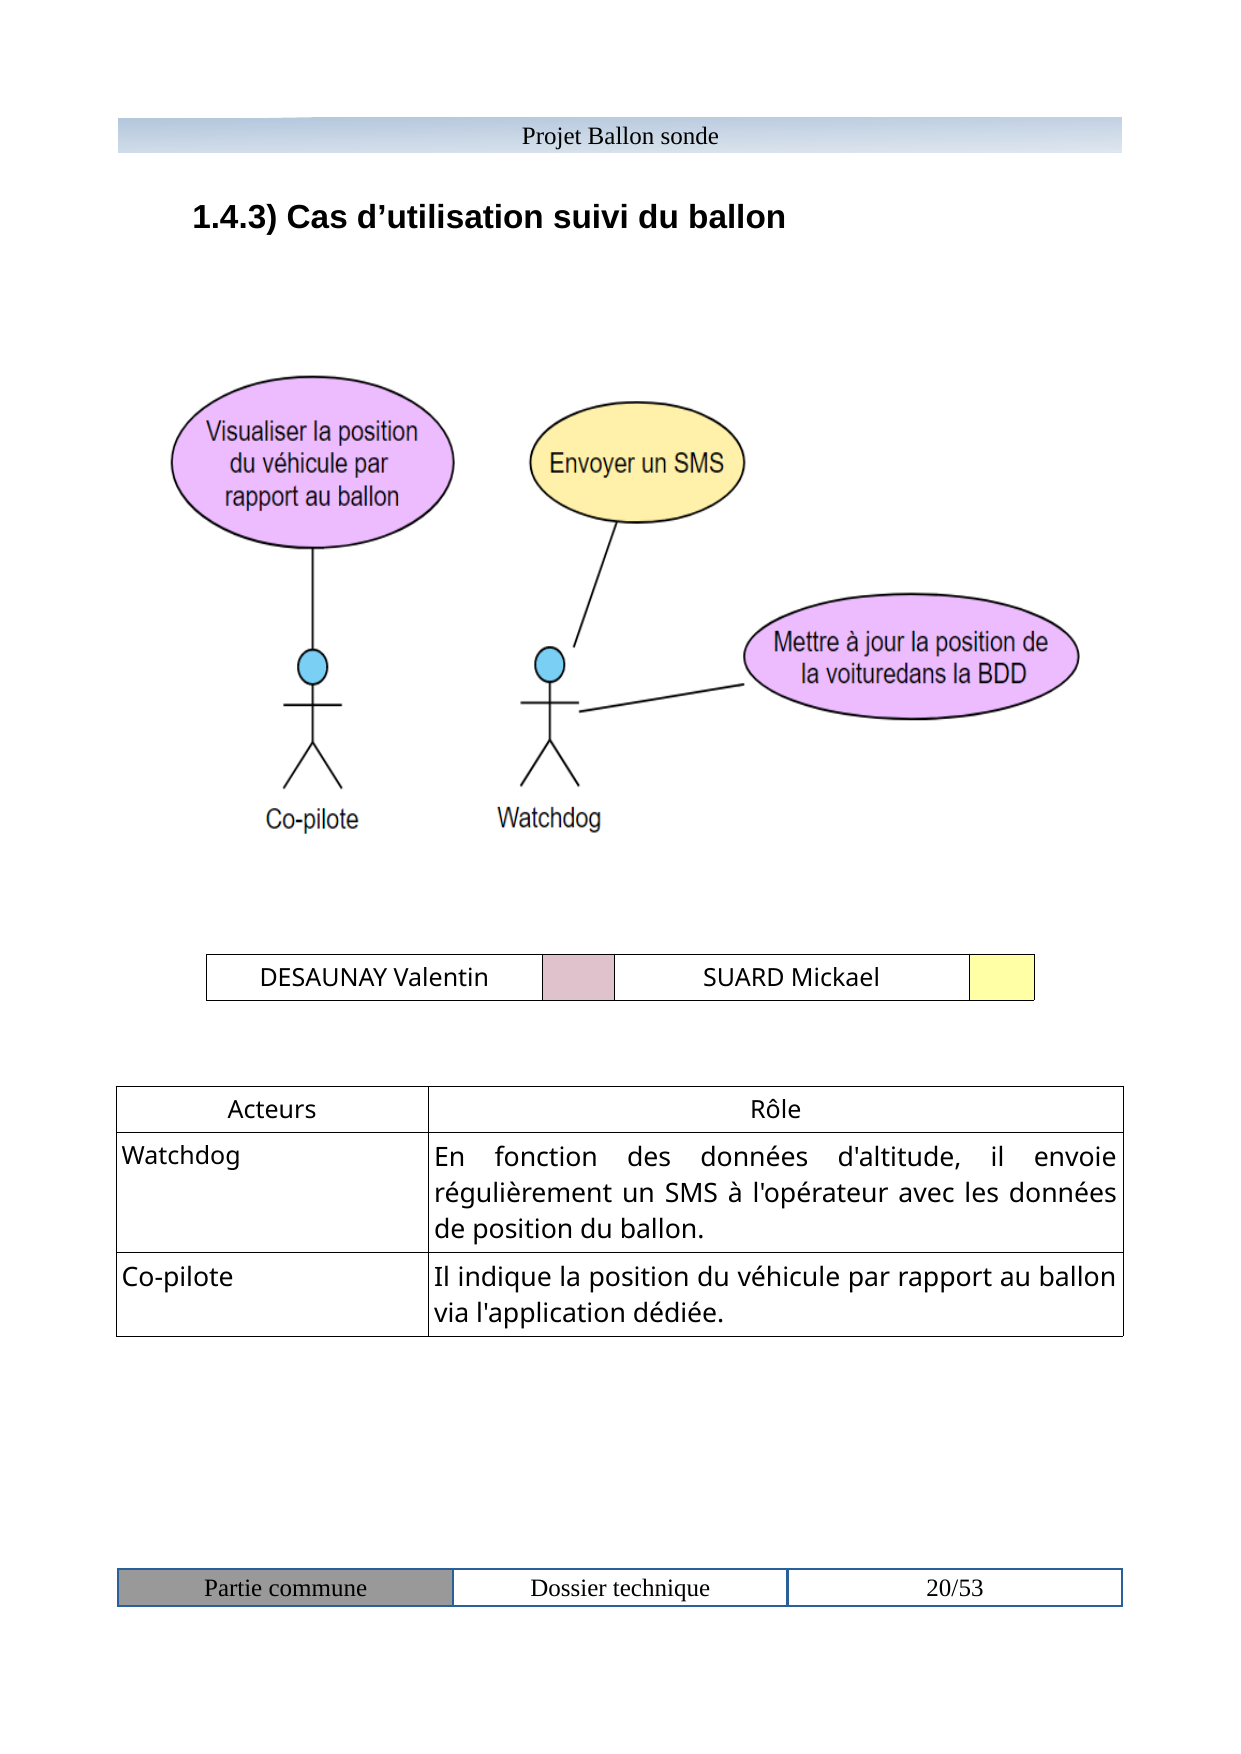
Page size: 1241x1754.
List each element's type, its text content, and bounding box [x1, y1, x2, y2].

table_header DESAUNAY Valentin [207, 955, 542, 1000]
table_cell En fonction des données d'altitude, il envoie régulièrement un SMS à l'opérateur avec les données de position du ballon. [429, 1133, 1123, 1252]
table_cell Il indique la position du véhicule par rapport au ballon via l'application dédiée. [429, 1253, 1123, 1336]
table_header SUARD Mickael [615, 955, 969, 1000]
picture [146, 335, 1095, 890]
table_header [970, 955, 1034, 1000]
table_header Rôle [429, 1087, 1123, 1132]
table_cell Watchdog [117, 1133, 428, 1252]
table_cell Co-pilote [117, 1253, 428, 1336]
table_header [543, 955, 614, 1000]
subtitle 1.4.3) Cas d’utilisation suivi du ballon [118, 197, 1122, 235]
table_header Acteurs [117, 1087, 428, 1132]
